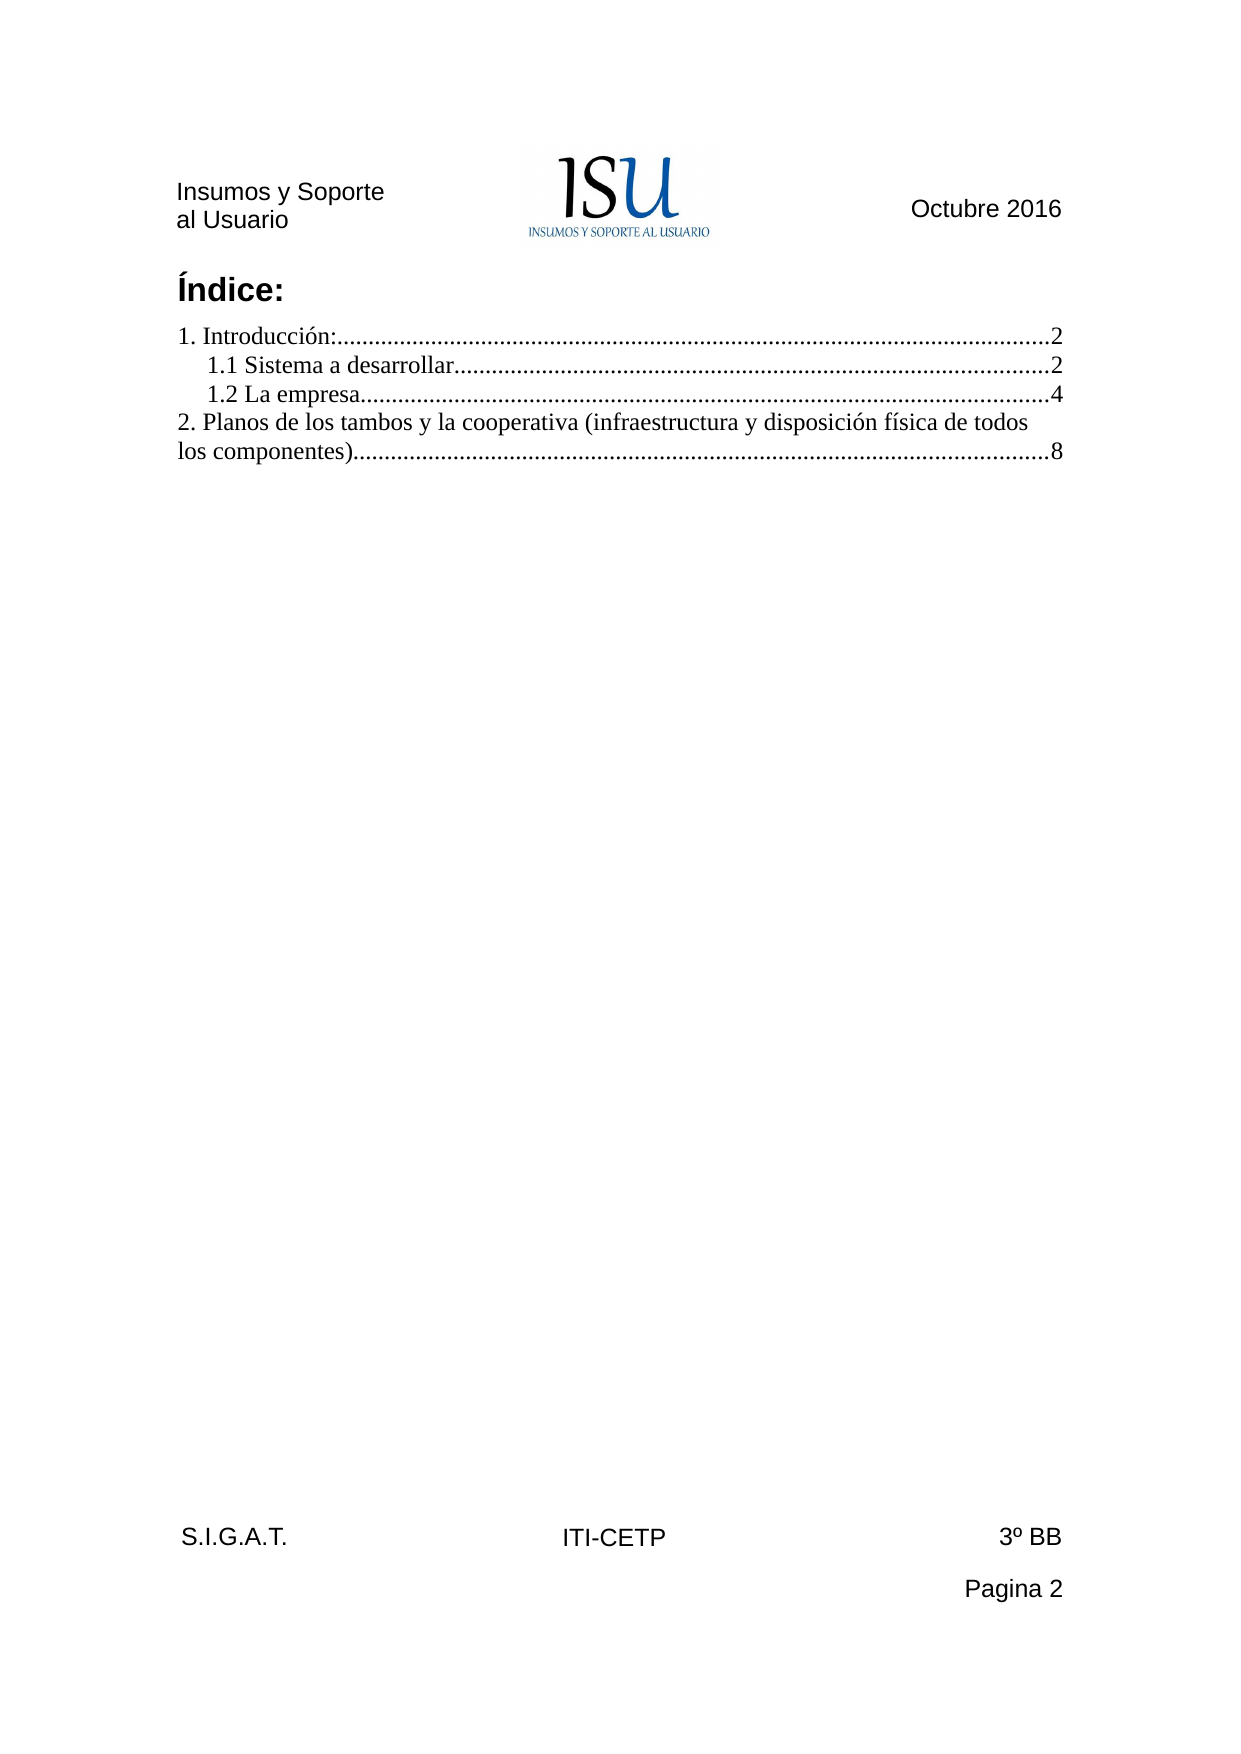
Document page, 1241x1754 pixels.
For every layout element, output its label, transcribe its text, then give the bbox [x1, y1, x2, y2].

text 1. Introducción: 2 [177, 321, 1063, 350]
text 2. Planos de los tambos y la cooperativa (infraestructura y disposición física de todos los componentes) 8 [177, 407, 1063, 465]
subtitle Índice: [177, 270, 1063, 309]
text 1.1 Sistema a desarrollar 2 [207, 350, 1063, 379]
text 1.2 La empresa 4 [207, 379, 1063, 407]
picture [517, 138, 723, 252]
